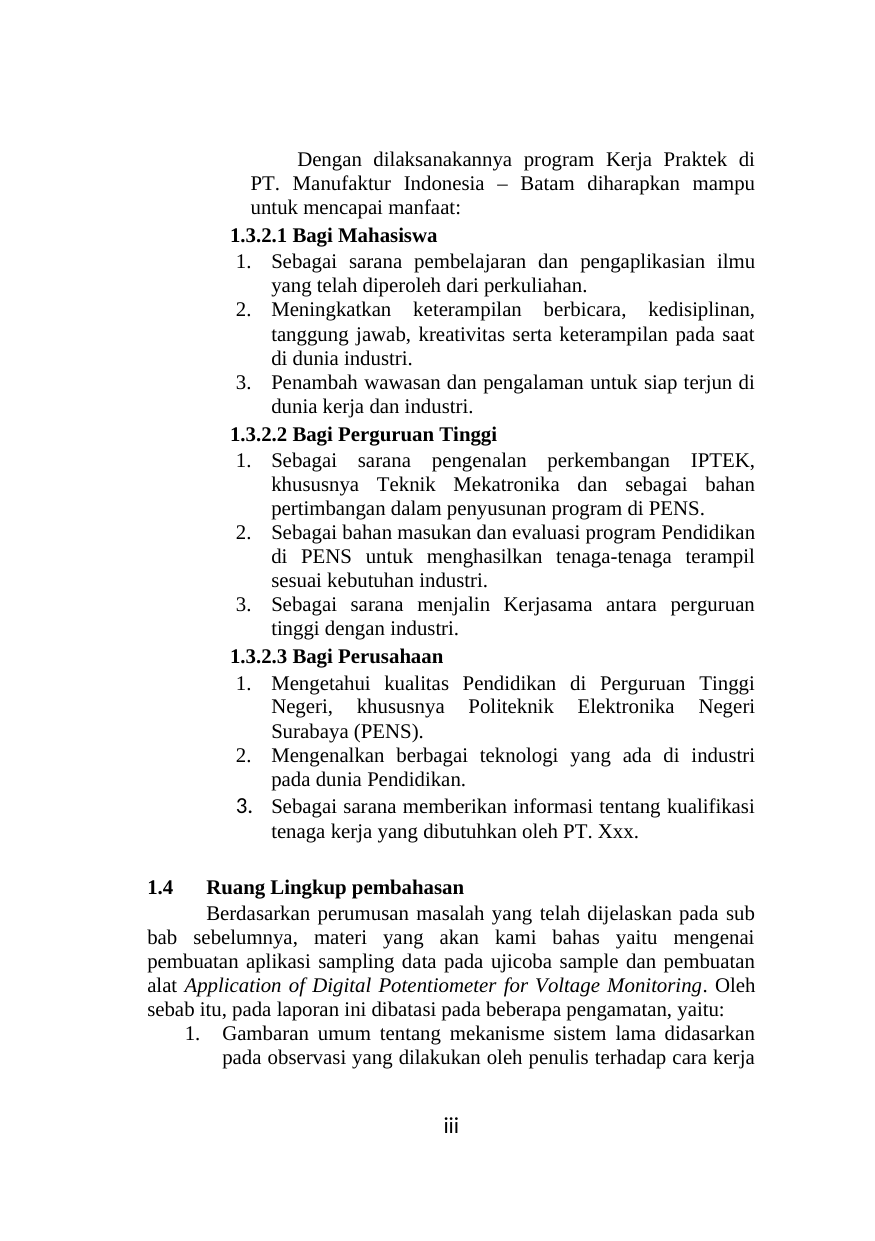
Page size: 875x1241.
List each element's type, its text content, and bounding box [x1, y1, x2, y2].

list Penambah wawasan dan pengalaman untuk siap terjun di dunia kerja dan industri. [236, 369, 756, 418]
subtitle 1.3.2.1 Bagi Mahasiswa [230, 223, 756, 247]
subtitle 1.3.2.2 Bagi Perguruan Tinggi [230, 422, 756, 446]
list Sebagai sarana pengenalan perkembangan IPTEK, khususnya Teknik Mekatronika dan sebagai bahan pertimbangan dalam penyusunan program di PENS. [236, 448, 756, 520]
list Meningkatkan keterampilan berbicara, kedisiplinan, tanggung jawab, kreativitas serta keterampilan pada saat di dunia industri. [236, 297, 756, 369]
subtitle Ruang Lingkup pembahasan [147, 875, 756, 899]
text Dengan dilaksanakannya program Kerja Praktek di PT. Manufaktur Indonesia – Batam diharapkan mampu untuk mencapai manfaat: [250, 147, 756, 219]
subtitle 1.3.2.3 Bagi Perusahaan [230, 644, 756, 668]
list Gambaran umum tentang mekanisme sistem lama didasarkan pada observasi yang dilakukan oleh penulis terhadap cara kerja [184, 1021, 756, 1069]
list Sebagai bahan masukan dan evaluasi program Pendidikan di PENS untuk menghasilkan tenaga-tenaga terampil sesuai kebutuhan industri. [236, 520, 756, 592]
list Mengenalkan berbagai teknologi yang ada di industri pada dunia Pendidikan. [236, 743, 756, 791]
list Sebagai sarana menjalin Kerjasama antara perguruan tinggi dengan industri. [236, 592, 756, 640]
list Sebagai sarana memberikan informasi tentang kualifikasi tenaga kerja yang dibutuhkan oleh PT. Xxx. [236, 791, 756, 843]
list Mengetahui kualitas Pendidikan di Perguruan Tinggi Negeri, khususnya Politeknik Elektronika Negeri Surabaya (PENS). [236, 670, 756, 743]
list Sebagai sarana pembelajaran dan pengaplikasian ilmu yang telah diperoleh dari perkuliahan. [236, 249, 756, 297]
text Berdasarkan perumusan masalah yang telah dijelaskan pada sub bab sebelumnya, materi yang akan kami bahas yaitu mengenai pembuatan aplikasi sampling data pada ujicoba sample dan pembuatan alat Application of Digital Potentiometer for Voltage Monitoring. Oleh sebab itu, pada laporan ini dibatasi pada beberapa pengamatan, yaitu: [147, 901, 756, 1021]
